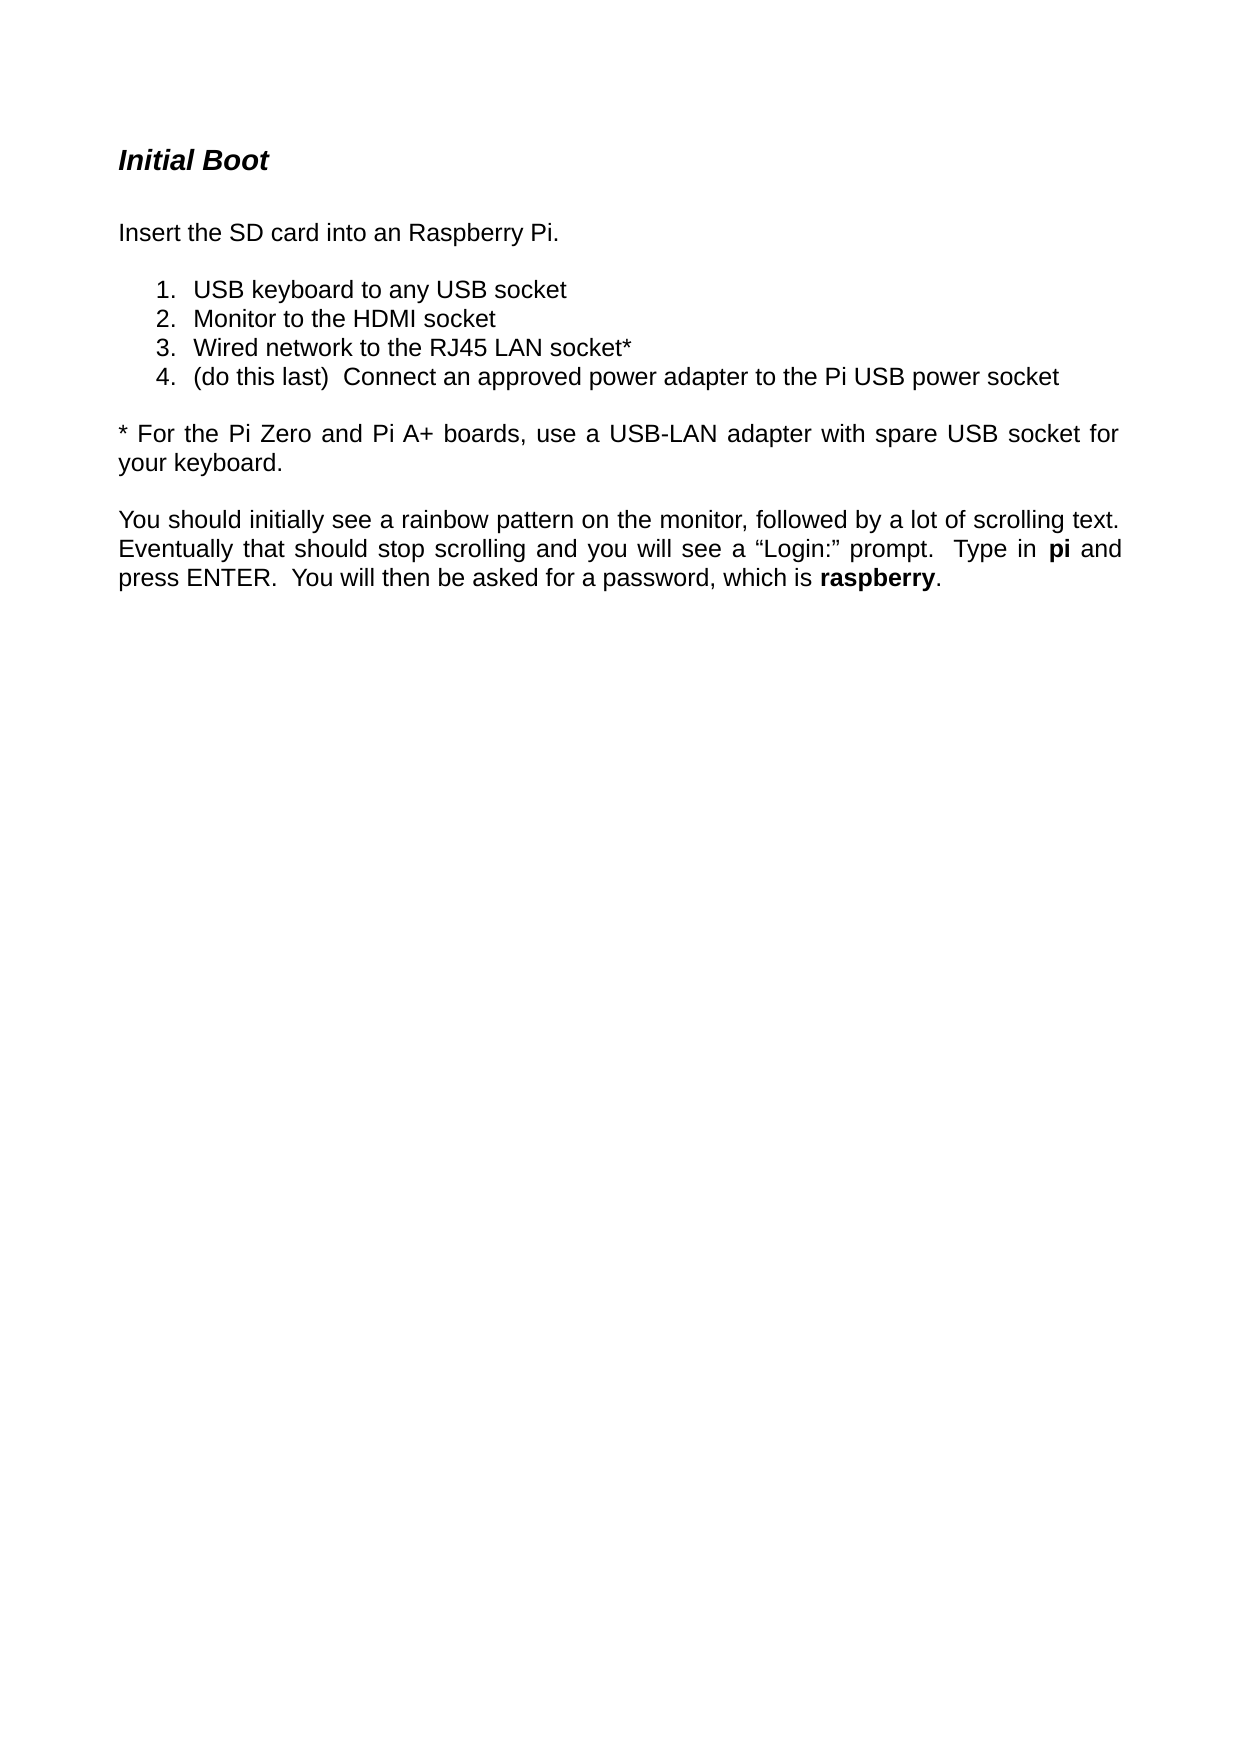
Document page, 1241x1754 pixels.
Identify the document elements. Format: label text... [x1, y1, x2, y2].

list (do this last) Connect an approved power adapter to the Pi USB power socket [156, 362, 1122, 390]
list USB keyboard to any USB socket [156, 275, 1122, 304]
subtitle Initial Boot [118, 143, 1122, 177]
text You should initially see a rainbow pattern on the monitor, followed by a lot of scrolling text. Eventually that should stop scrolling and you will see a “Login:” prompt. Type in pi and press ENTER. You will then be asked for a password, which is raspberry. [118, 505, 1122, 592]
list Wired network to the RJ45 LAN socket* [156, 333, 1122, 362]
list Monitor to the HDMI socket [156, 304, 1122, 333]
text Insert the SD card into an Raspberry Pi. [118, 218, 1122, 247]
text * For the Pi Zero and Pi A+ boards, use a USB-LAN adapter with spare USB socket for your keyboard. [118, 419, 1122, 477]
